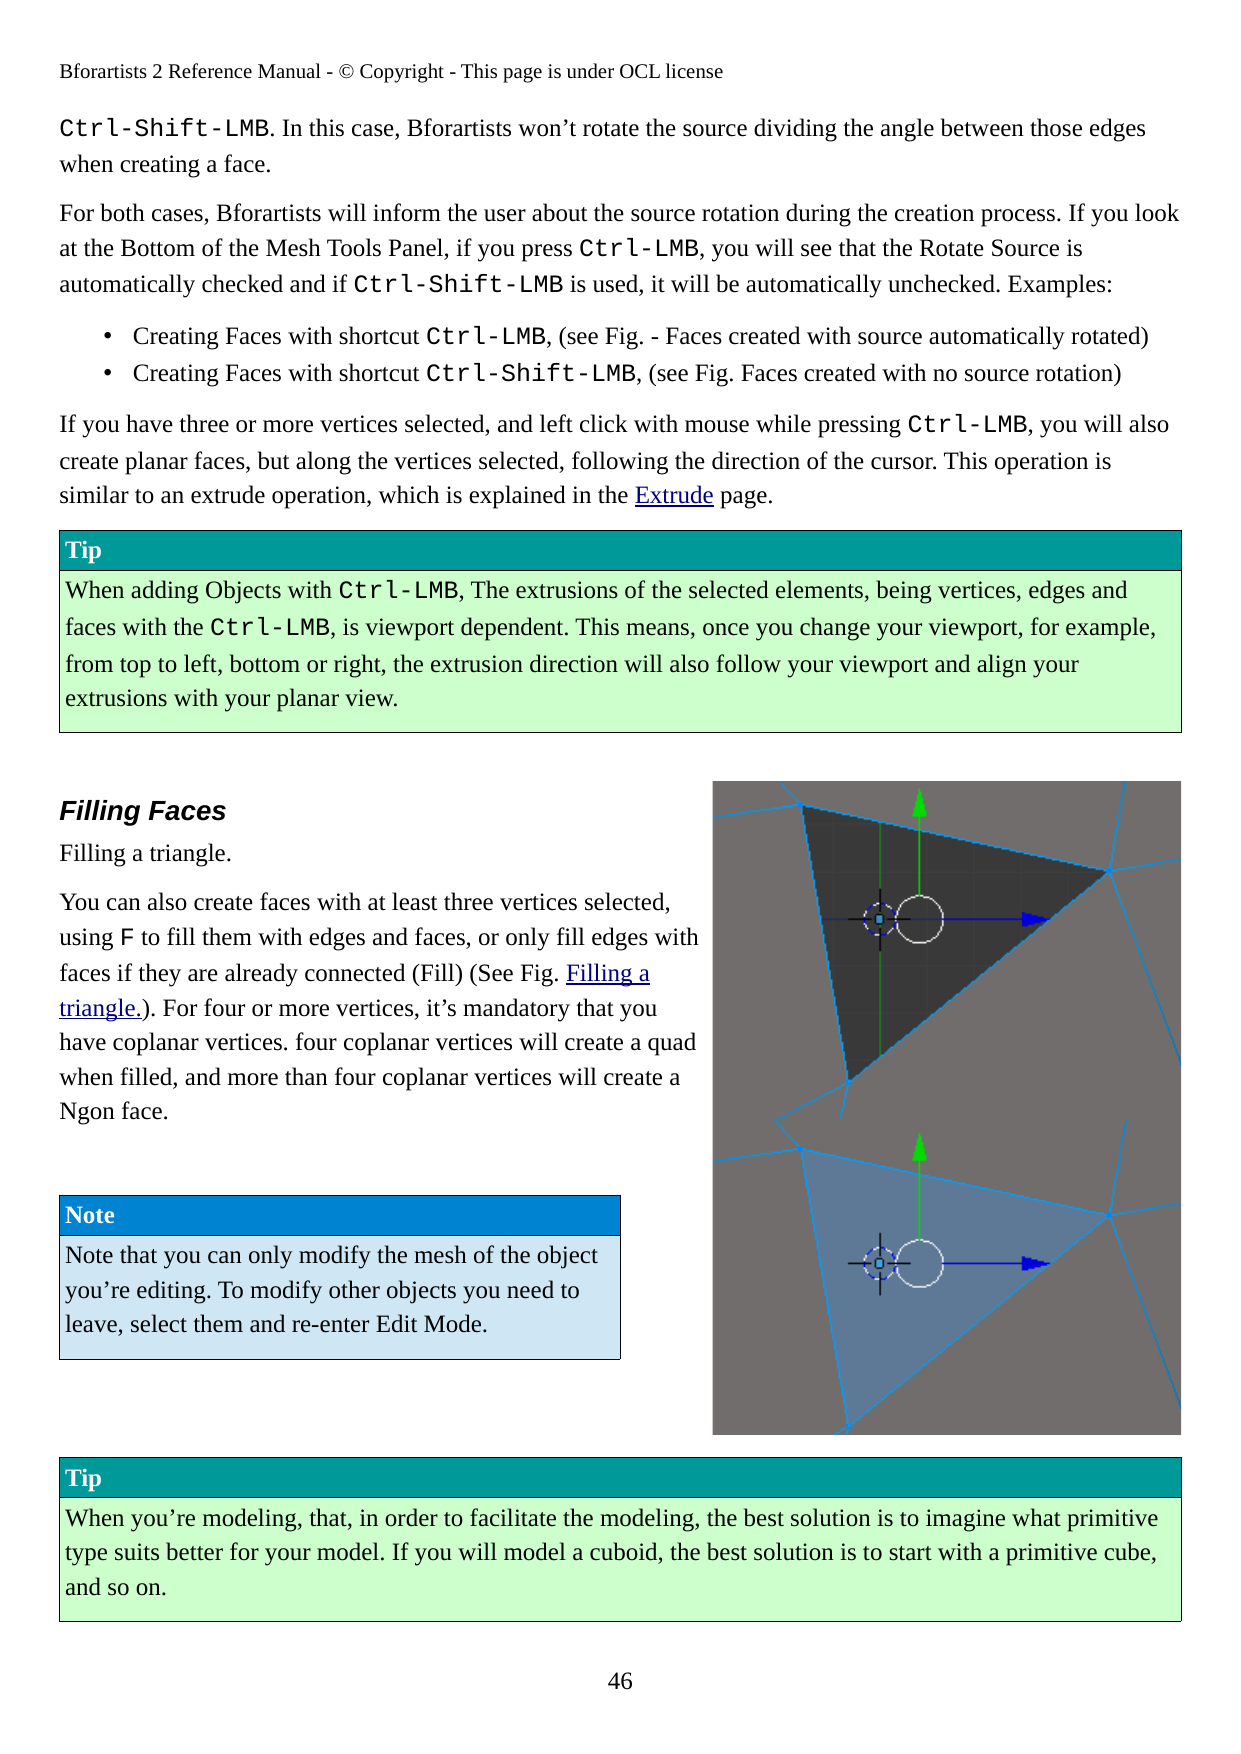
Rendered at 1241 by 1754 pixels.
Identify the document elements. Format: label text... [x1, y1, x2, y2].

table_cell When you’re modeling, that, in order to facilitate the modeling, the best solution is to imagine what primitive type suits better for your model. If you will model a cuboid, the best solution is to start with a primitive cube, and so on. [60, 1498, 1181, 1621]
table_header Tip [60, 1458, 1181, 1497]
list Creating Faces with shortcut Ctrl-Shift-LMB, (see Fig. Faces created with no source rotation) [103, 358, 1181, 389]
table_header Tip [60, 531, 1181, 570]
list Creating Faces with shortcut Ctrl-LMB, (see Fig. - Faces created with source automatically rotated) [103, 321, 1181, 352]
text For both cases, Bforartists will inform the user about the source rotation during the creation process. If you look at the Bottom of the Mesh Tools Panel, if you press Ctrl-LMB, you will see that the Rotate Source is automatically checked and if Ctrl-Shift-LMB is used, it will be automatically unchecked. Examples: [59, 198, 1181, 300]
picture [712, 781, 1182, 1435]
text You can also create faces with at least three vertices selected, using F to fill them with edges and faces, or only fill edges with faces if they are already connected (Fill) (See Fig. Filling a triangle.). For four or more vertices, it’s mandatory that you have coplanar vertices. four coplanar vertices will create a quad when filled, and more than four coplanar vertices will create a Ngon face. [59, 887, 712, 1125]
table_header Note [60, 1196, 620, 1235]
text Ctrl-Shift-LMB. In this case, Bforartists won’t rotate the source dividing the angle between those edges when creating a face. [59, 113, 1181, 178]
table_cell When adding Objects with Ctrl-LMB, The extrusions of the selected elements, being vertices, edges and faces with the Ctrl-LMB, is viewport dependent. This means, once you change your viewport, for example, from top to left, bottom or right, the extrusion direction will also follow your viewport and align your extrusions with your planar view. [60, 571, 1181, 732]
text Filling a triangle. [59, 838, 712, 867]
table_cell Note that you can only modify the mesh of the object you’re editing. To modify other objects you need to leave, select them and re-enter Edit Mode. [60, 1236, 620, 1359]
subtitle Filling Faces [59, 794, 712, 826]
text If you have three or more vertices selected, and left click with mouse while pressing Ctrl-LMB, you will also create planar faces, but along the vertices selected, following the direction of the cursor. This operation is similar to an extrude operation, which is explained in the Extrude page. [59, 409, 1181, 509]
